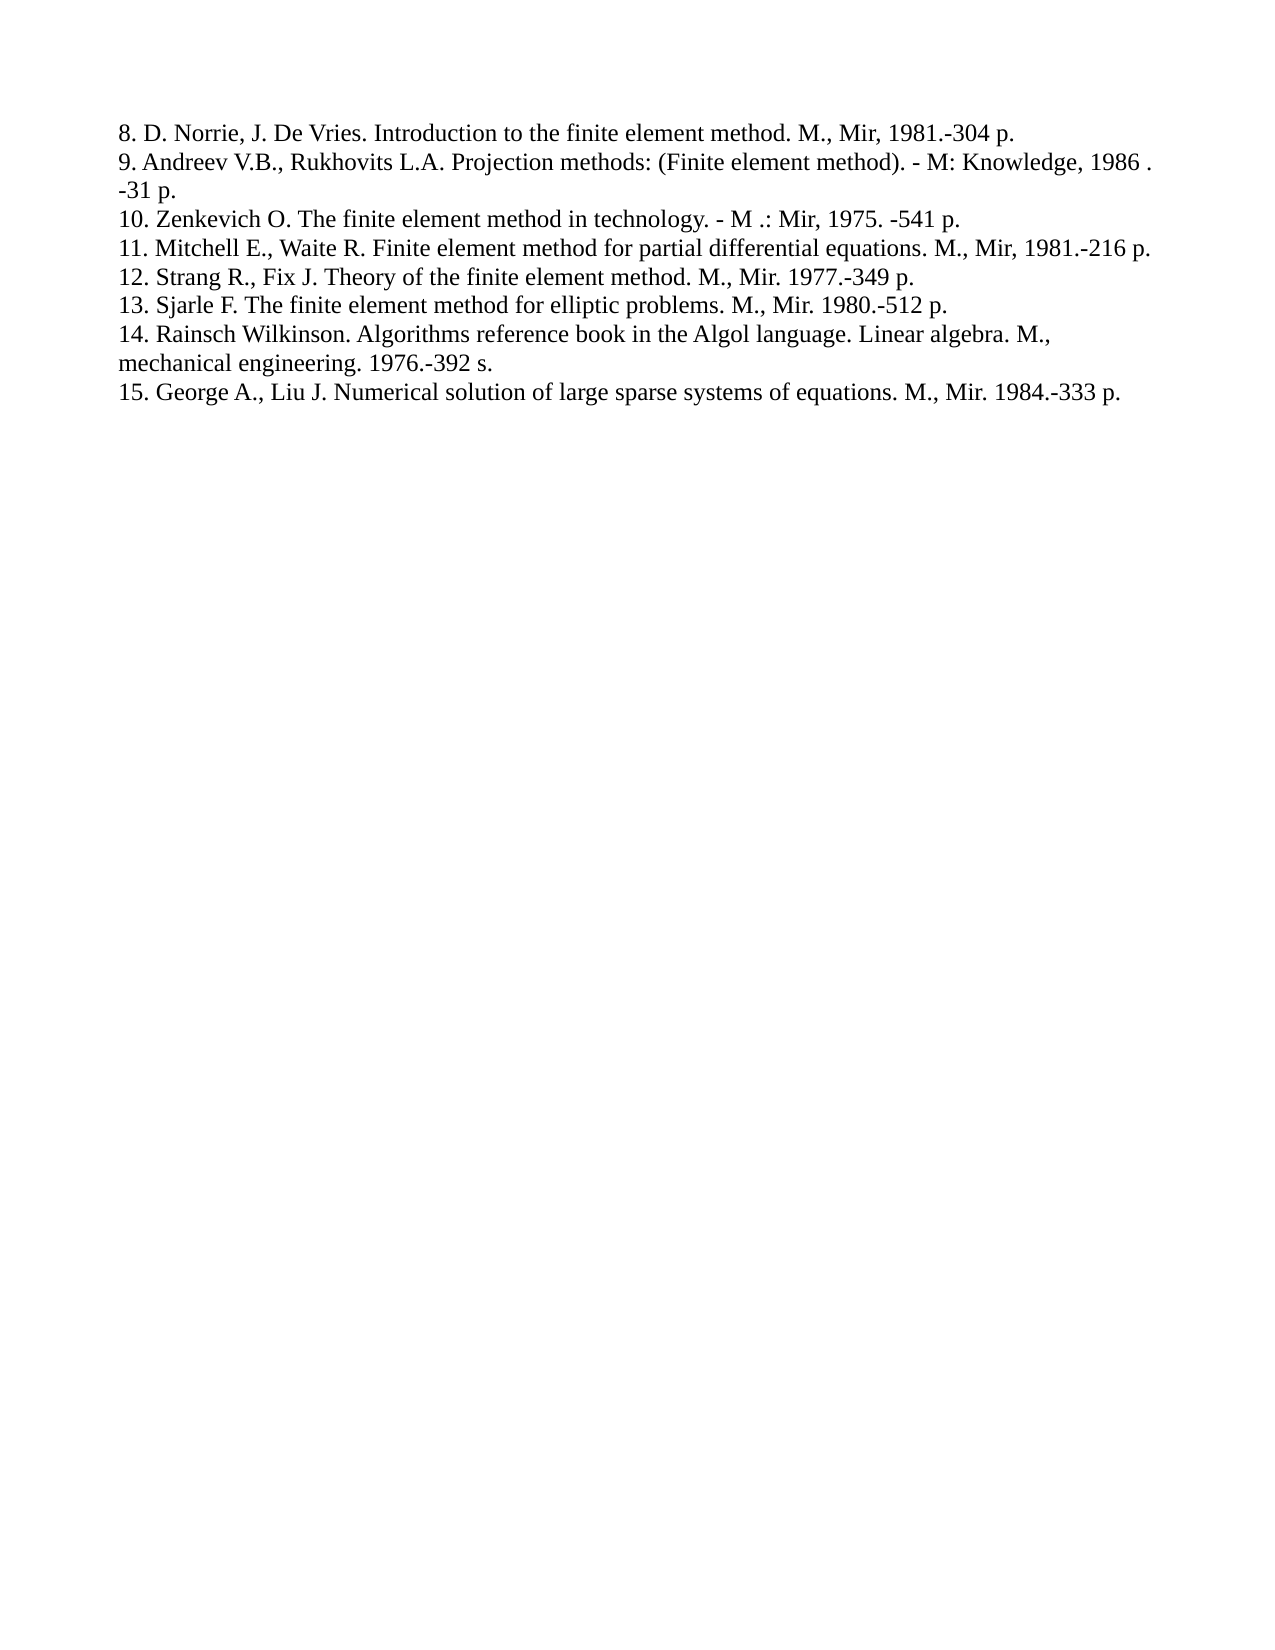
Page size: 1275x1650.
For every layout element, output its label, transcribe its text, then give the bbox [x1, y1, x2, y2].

text 9. Andreev V.B., Rukhovits L.A. Projection methods: (Finite element method). - M: Knowledge, 1986 . -31 p. [118, 147, 1157, 204]
text 10. Zenkevich O. The finite element method in technology. - M .: Mir, 1975. -541 p. [118, 204, 1157, 233]
text 15. George A., Liu J. Numerical solution of large sparse systems of equations. M., Mir. 1984.-333 p. [118, 377, 1157, 406]
text 13. Sjarle F. The finite element method for elliptic problems. M., Mir. 1980.-512 p. [118, 291, 1157, 319]
text 11. Mitchell E., Waite R. Finite element method for partial differential equations. M., Mir, 1981.-216 p. [118, 233, 1157, 262]
text 8. D. Norrie, J. De Vries. Introduction to the finite element method. M., Mir, 1981.-304 p. [118, 118, 1157, 147]
text 14. Rainsch Wilkinson. Algorithms reference book in the Algol language. Linear algebra. M., mechanical engineering. 1976.-392 s. [118, 319, 1157, 377]
text 12. Strang R., Fix J. Theory of the finite element method. M., Mir. 1977.-349 p. [118, 262, 1157, 291]
